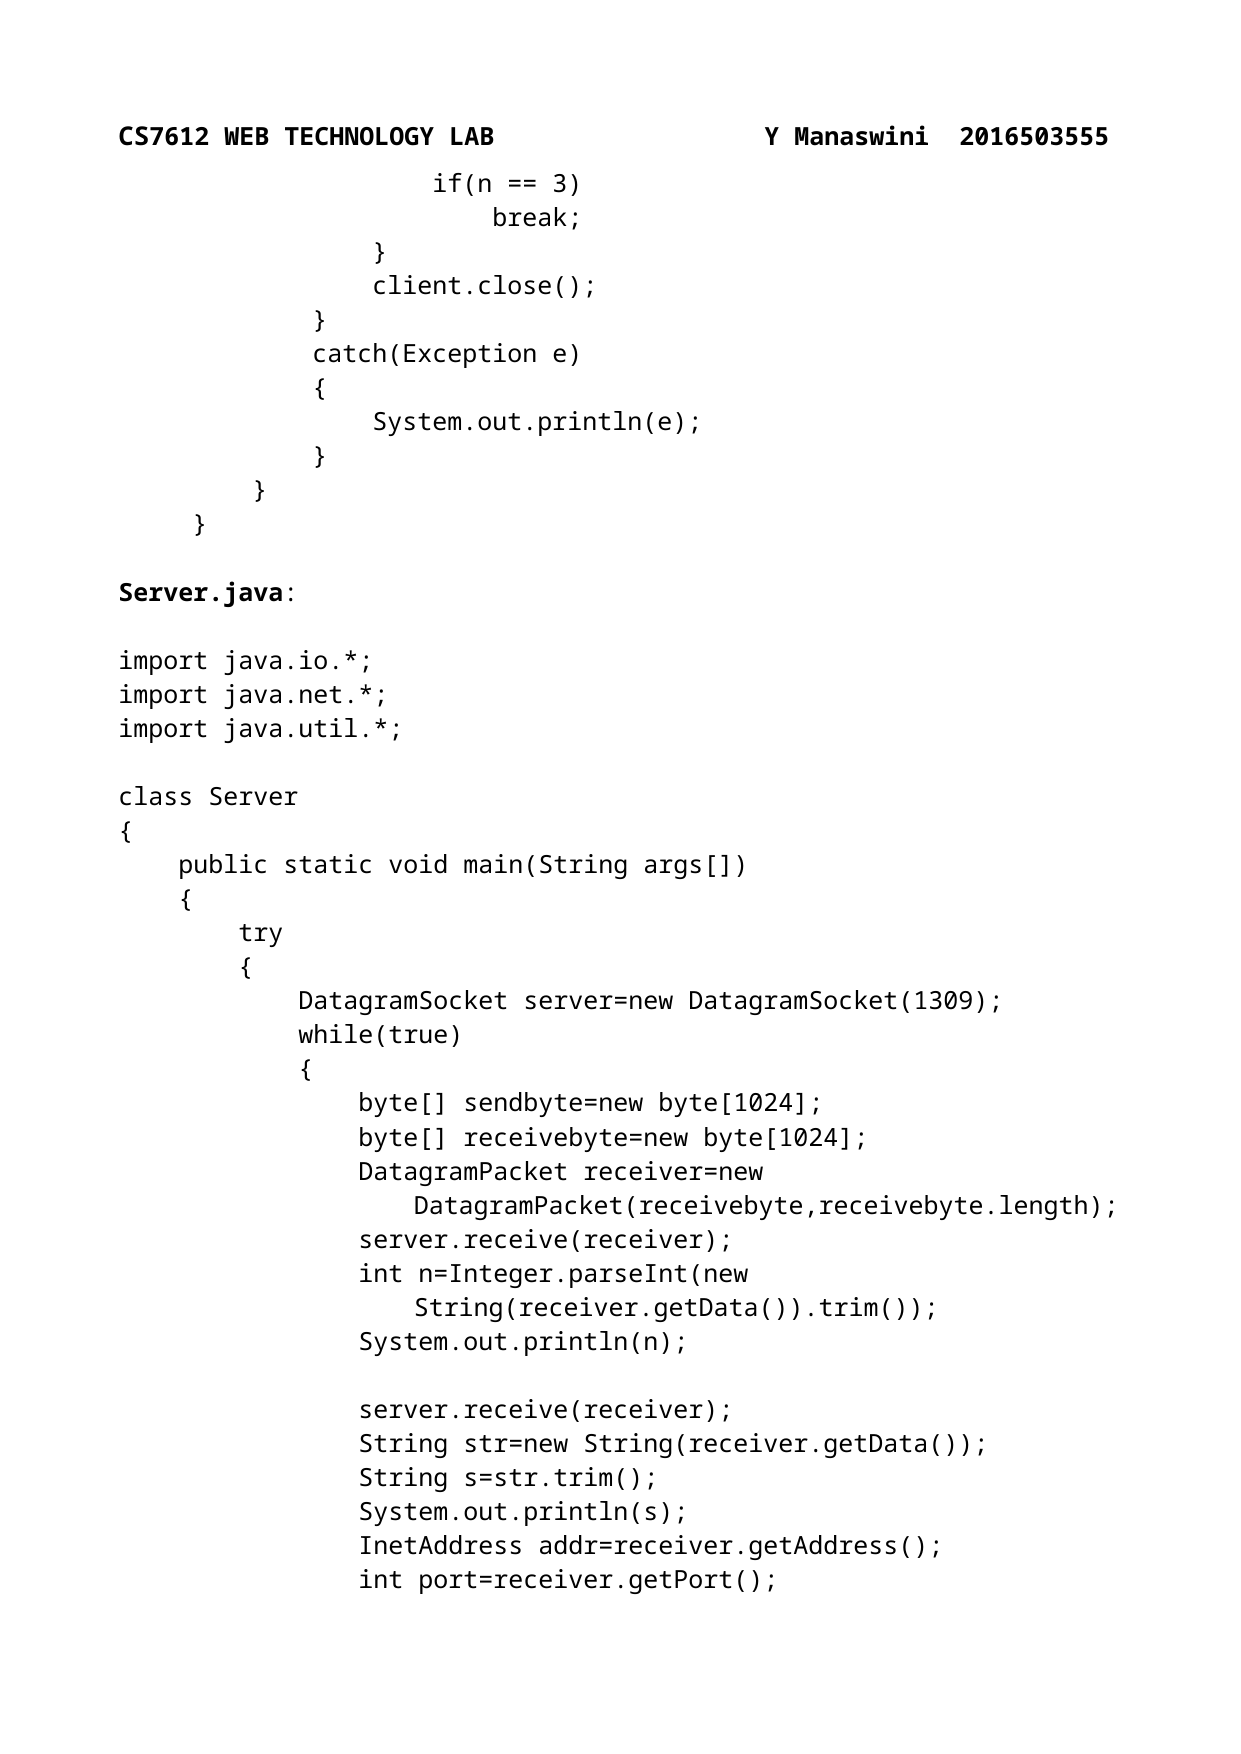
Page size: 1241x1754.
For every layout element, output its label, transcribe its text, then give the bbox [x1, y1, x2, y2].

text if(n == 3) [192, 165, 1122, 199]
text System.out.println(s); [118, 1494, 1122, 1528]
text int n=Integer.parseInt(new String(receiver.getData()).trim()); [118, 1255, 1122, 1323]
text int port=receiver.getPort(); [118, 1562, 1122, 1596]
text { [118, 949, 1122, 983]
text String str=new String(receiver.getData()); [118, 1426, 1122, 1460]
text { [118, 813, 1122, 847]
text DatagramPacket receiver=new DatagramPacket(receivebyte,receivebyte.length); [118, 1153, 1122, 1221]
text client.close(); [192, 268, 1122, 302]
text } [192, 438, 1122, 472]
text Server.java: [118, 574, 1122, 608]
text } [192, 472, 1122, 506]
text { [192, 370, 1122, 404]
text server.receive(receiver); [118, 1221, 1122, 1255]
text } [192, 302, 1122, 336]
text String s=str.trim(); [118, 1460, 1122, 1494]
text { [118, 881, 1122, 915]
text import java.io.*; [118, 642, 1122, 676]
text DatagramSocket server=new DatagramSocket(1309); [118, 983, 1122, 1017]
text byte[] receivebyte=new byte[1024]; [118, 1119, 1122, 1153]
text byte[] sendbyte=new byte[1024]; [118, 1085, 1122, 1119]
text import java.net.*; [118, 676, 1122, 710]
text InetAddress addr=receiver.getAddress(); [118, 1528, 1122, 1562]
text System.out.println(e); [192, 404, 1122, 438]
text { [118, 1051, 1122, 1085]
text server.receive(receiver); [118, 1392, 1122, 1426]
text import java.util.*; [118, 710, 1122, 744]
text public static void main(String args[]) [118, 847, 1122, 881]
text } [192, 233, 1122, 268]
text } [192, 506, 1122, 540]
text try [118, 915, 1122, 949]
text System.out.println(n); [118, 1323, 1122, 1358]
text while(true) [118, 1017, 1122, 1051]
text break; [192, 199, 1122, 233]
text catch(Exception e) [192, 336, 1122, 370]
text class Server [118, 778, 1122, 813]
